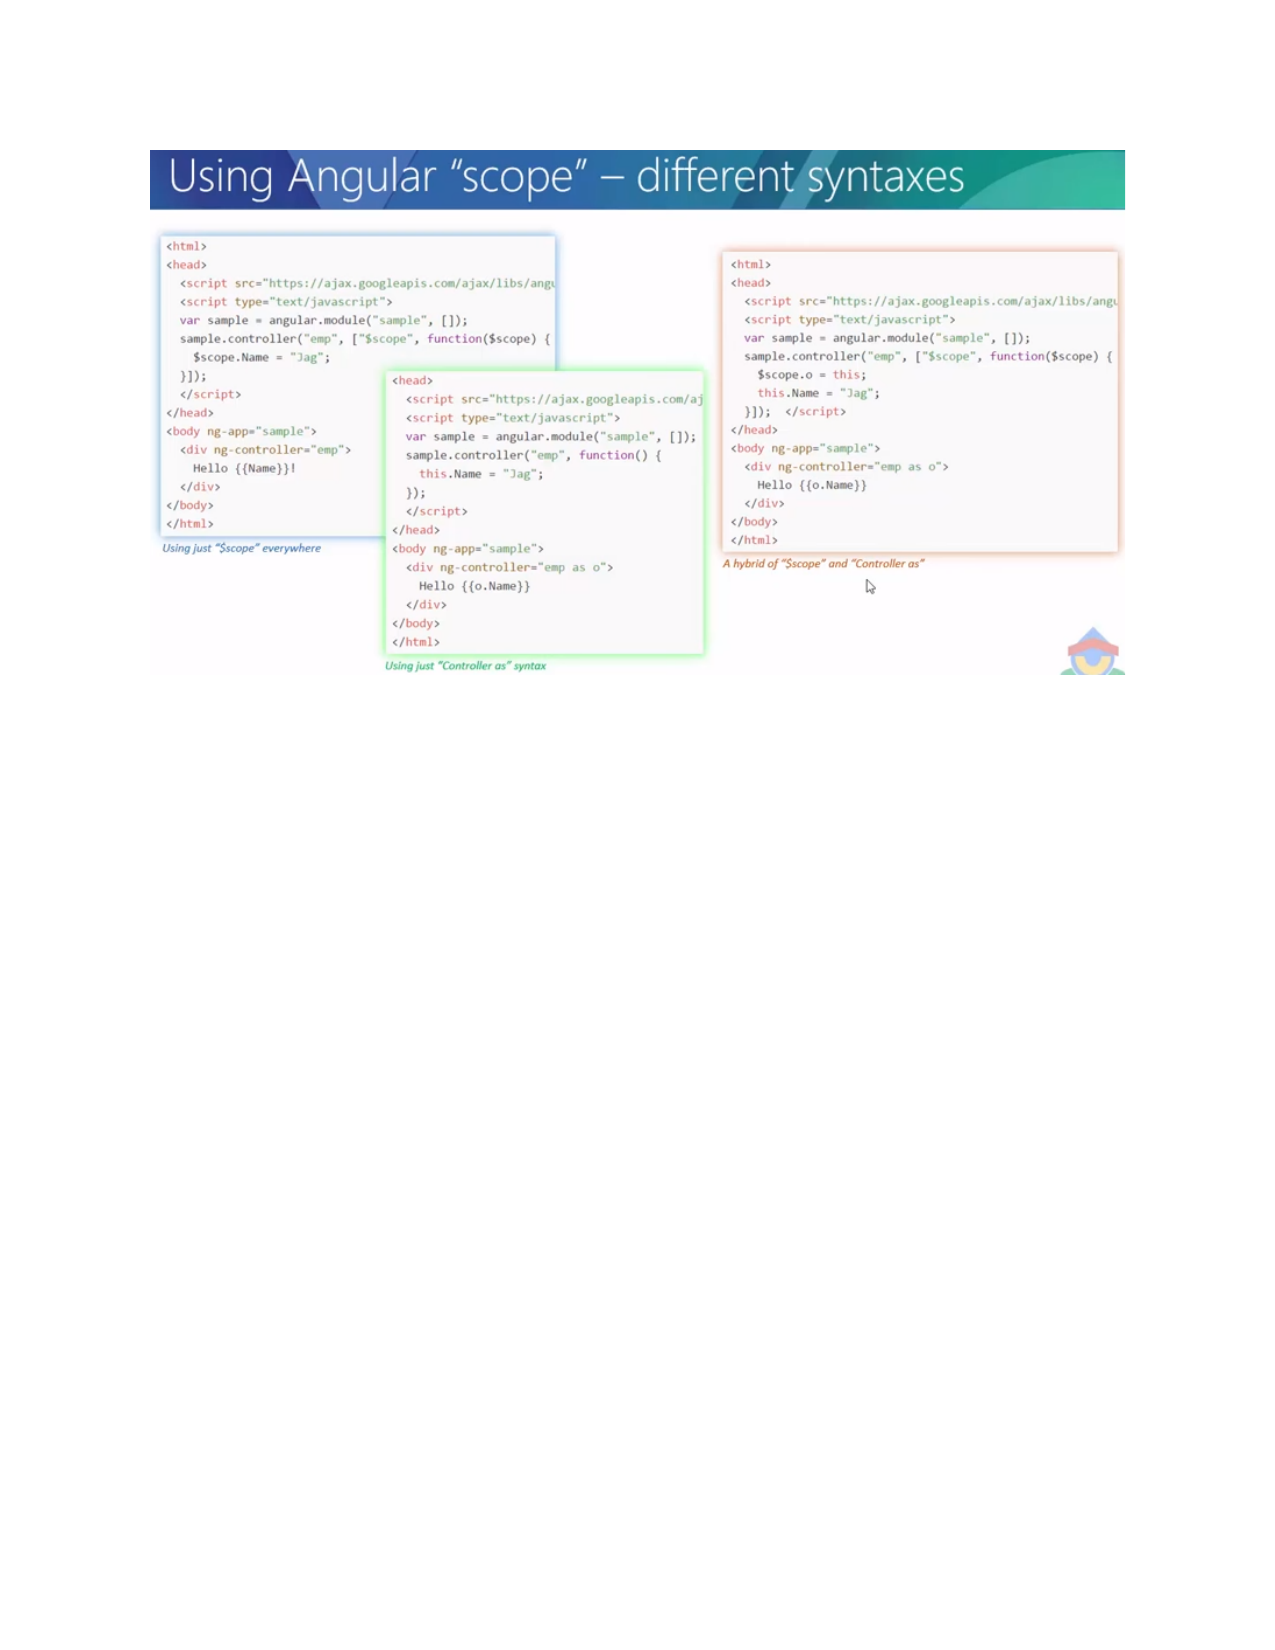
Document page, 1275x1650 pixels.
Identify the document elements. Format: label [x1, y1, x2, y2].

picture [150, 150, 1125, 675]
